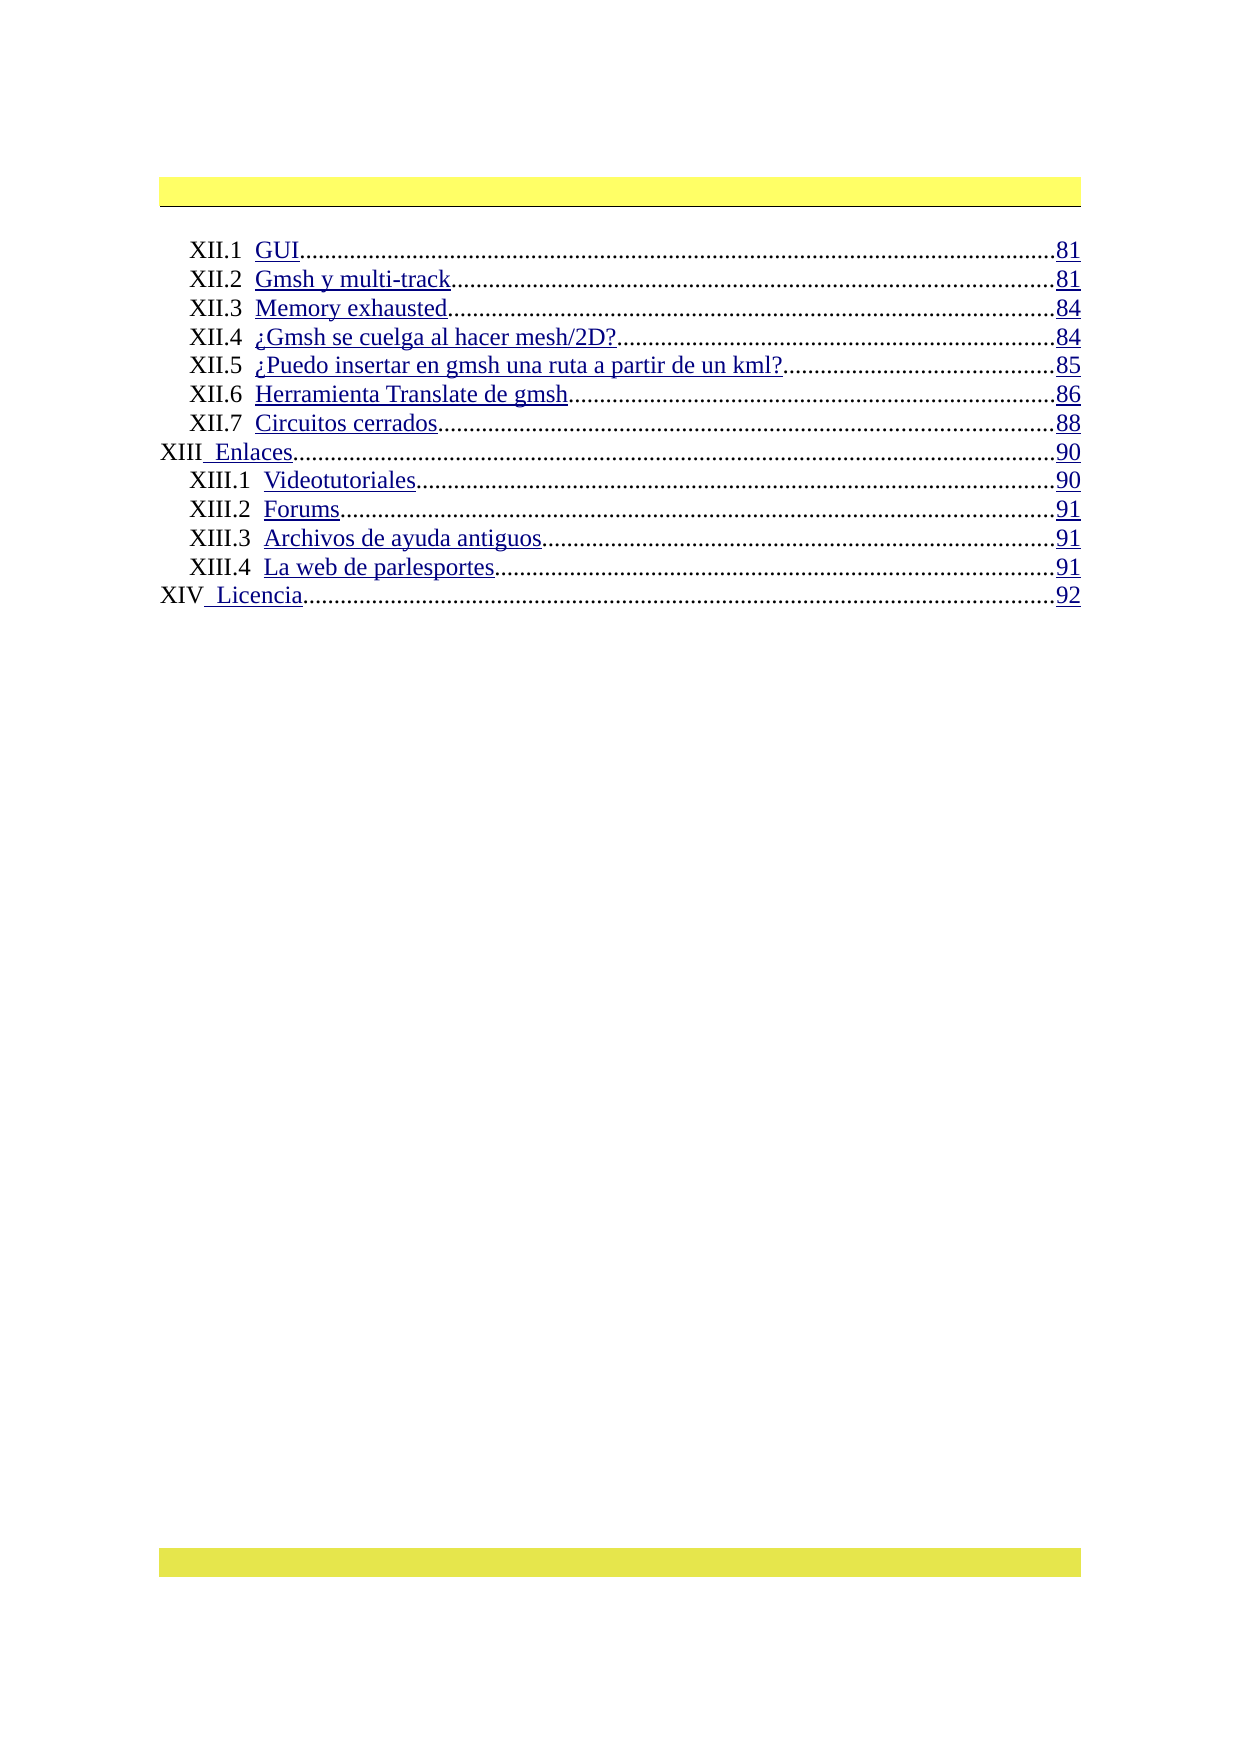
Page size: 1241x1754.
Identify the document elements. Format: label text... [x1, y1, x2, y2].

text XIII.1 Videotutoriales 90 [189, 466, 1081, 494]
text XII.4 ¿Gmsh se cuelga al hacer mesh/2D? 84 [189, 322, 1081, 351]
text XIII.4 La web de parlesportes 91 [189, 552, 1081, 581]
text XIII Enlaces 90 [159, 437, 1081, 466]
text XII.3 Memory exhausted 84 [189, 293, 1081, 322]
text XII.6 Herramienta Translate de gmsh 86 [189, 379, 1081, 408]
text XII.2 Gmsh y multi-track 81 [189, 264, 1081, 293]
text XIV Licencia 92 [159, 581, 1081, 609]
text XIII.2 Forums 91 [189, 494, 1081, 523]
text XII.7 Circuitos cerrados 88 [189, 408, 1081, 437]
text XII.5 ¿Puedo insertar en gmsh una ruta a partir de un kml? 85 [189, 351, 1081, 379]
text XII.1 GUI 81 [189, 236, 1081, 264]
text XIII.3 Archivos de ayuda antiguos 91 [189, 523, 1081, 552]
